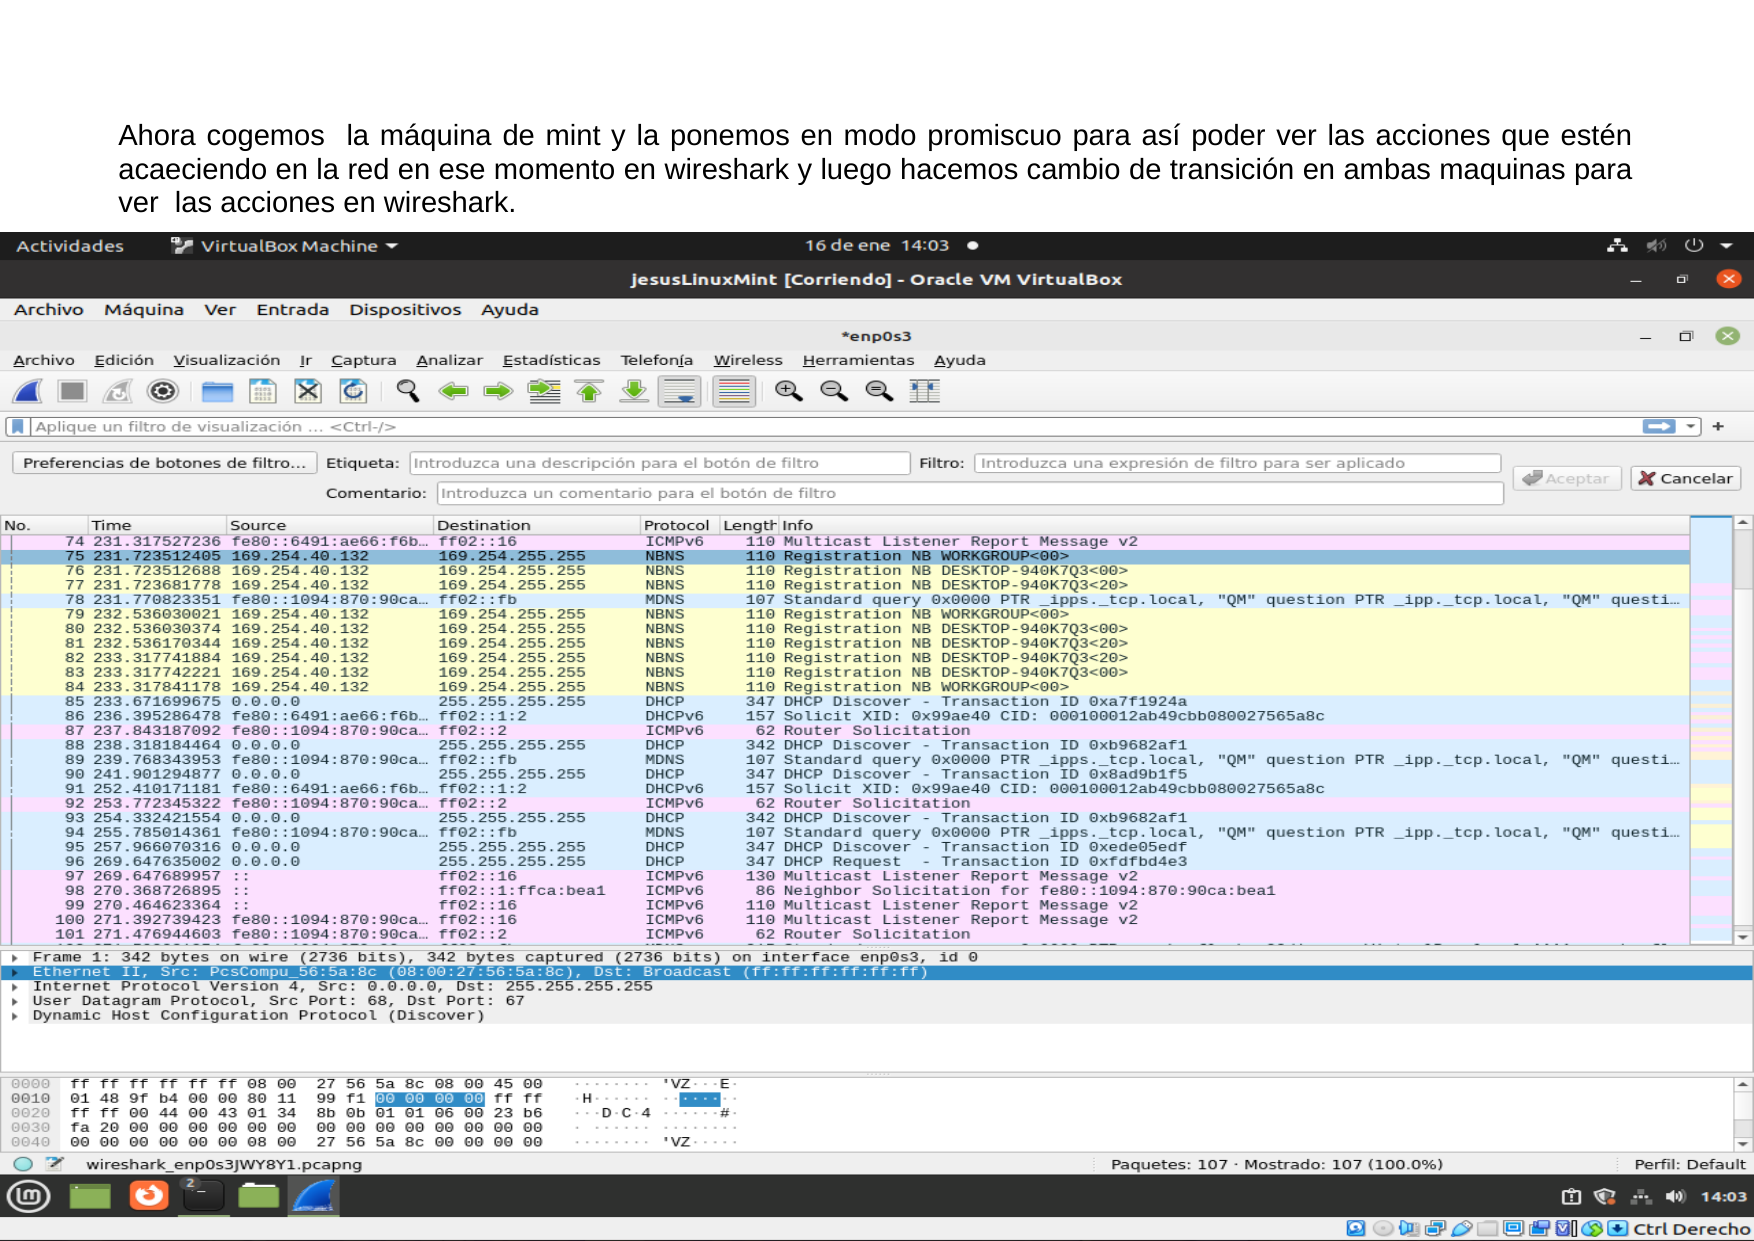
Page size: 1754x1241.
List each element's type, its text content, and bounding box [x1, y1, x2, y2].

picture [0, 232, 1754, 1241]
text Ahora cogemos la máquina de mint y la ponemos en modo promiscuo para así poder ver las acciones que estén acaeciendo en la red en ese momento en wireshark y luego hacemos cambio de transición en ambas maquinas para ver las acciones en wireshark. [118, 118, 1636, 219]
